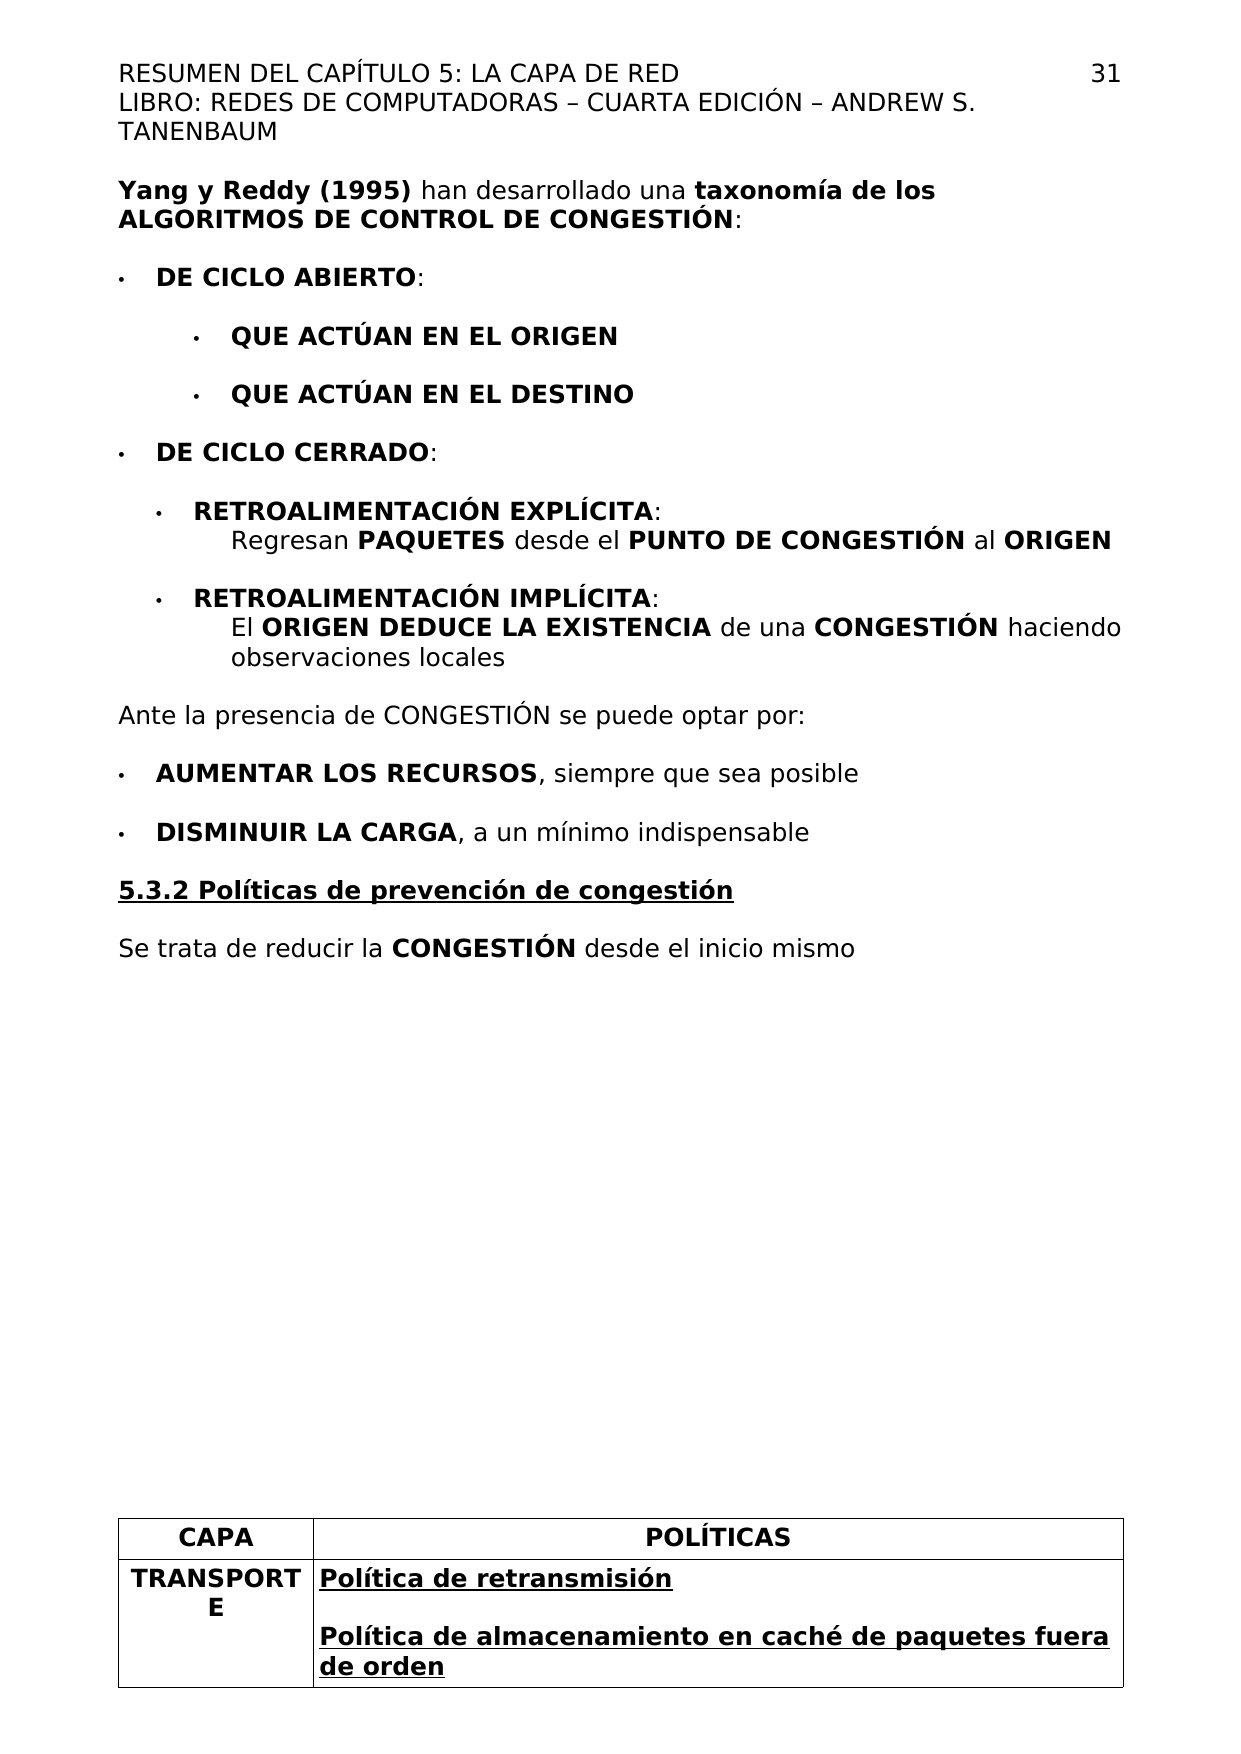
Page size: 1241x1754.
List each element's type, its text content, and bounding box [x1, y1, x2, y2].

list DE CICLO CERRADO: [118, 438, 1122, 468]
list RETROALIMENTACIÓN IMPLÍCITA: [156, 584, 1122, 613]
list DISMINUIR LA CARGA, a un mínimo indispensable [118, 818, 1122, 847]
list Regresan PAQUETES desde el PUNTO DE CONGESTIÓN al ORIGEN [193, 526, 1122, 555]
list RETROALIMENTACIÓN EXPLÍCITA: [156, 497, 1122, 526]
text Se trata de reducir la CONGESTIÓN desde el inicio mismo [118, 934, 1122, 963]
text Yang y Reddy (1995) han desarrollado una taxonomía de los ALGORITMOS DE CONTROL DE CONGESTIÓN: [118, 176, 1122, 234]
text 5.3.2 Políticas de prevención de congestión [118, 876, 1122, 905]
text Ante la presencia de CONGESTIÓN se puede optar por: [118, 701, 1122, 730]
list QUE ACTÚAN EN EL ORIGEN [193, 322, 1122, 351]
list El ORIGEN DEDUCE LA EXISTENCIA de una CONGESTIÓN haciendo observaciones locales [193, 613, 1122, 672]
list AUMENTAR LOS RECURSOS, siempre que sea posible [118, 759, 1122, 788]
table_cell TRANSPORTE [119, 1560, 313, 1687]
table_header POLÍTICAS [314, 1519, 1123, 1558]
list QUE ACTÚAN EN EL DESTINO [193, 380, 1122, 409]
list DE CICLO ABIERTO: [118, 263, 1122, 293]
table_header CAPA [119, 1519, 313, 1558]
table_cell Política de retransmisión Política de almacenamiento en caché de paquetes fuera de orden [314, 1560, 1123, 1687]
